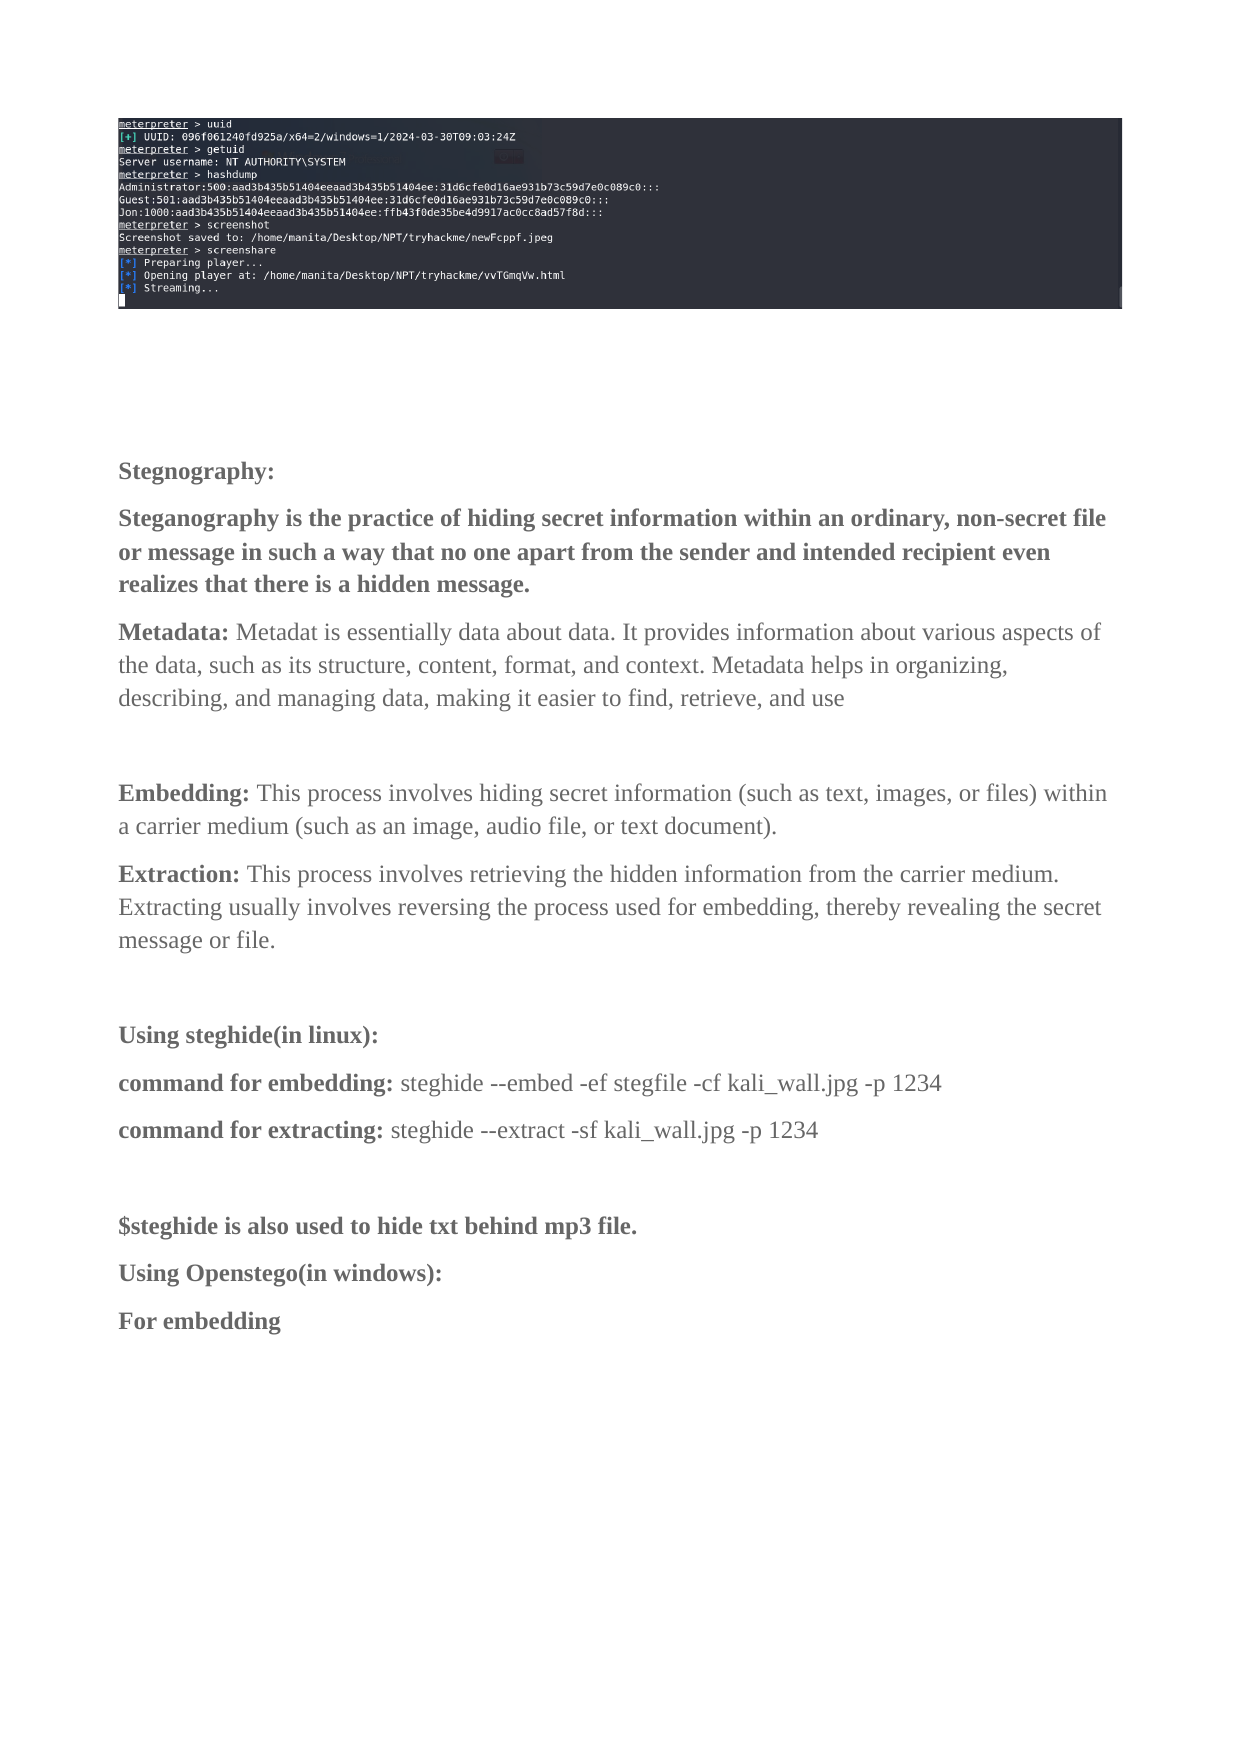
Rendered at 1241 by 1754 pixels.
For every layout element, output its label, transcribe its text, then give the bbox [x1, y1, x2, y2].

text command for extracting: steghide --extract -sf kali_wall.jpg -p 1234 [118, 1116, 1122, 1144]
text Extraction: This process involves retrieving the hidden information from the carrier medium. Extracting usually involves reversing the process used for embedding, thereby revealing the secret message or file. [118, 859, 1122, 954]
text For embedding [118, 1306, 1122, 1335]
text Embedding: This process involves hiding secret information (such as text, images, or files) within a carrier medium (such as an image, audio file, or text document). [118, 778, 1122, 840]
text Using Openstego(in windows): [118, 1258, 1122, 1287]
text $steghide is also used to hide txt behind mp3 file. [118, 1211, 1122, 1239]
text Steganography is the practice of hiding secret information within an ordinary, non-secret file or message in such a way that no one apart from the sender and intended recipient even realizes that there is a hidden message. [118, 503, 1122, 598]
text Metadata: Metadat is essentially data about data. It provides information about various aspects of the data, such as its structure, content, format, and context. Metadata helps in organizing, describing, and managing data, making it easier to find, retrieve, and use [118, 617, 1122, 712]
picture [118, 118, 1123, 309]
text Using steghide(in linux): [118, 1020, 1122, 1049]
text Stegnography: [118, 456, 1122, 485]
text command for embedding: steghide --embed -ef stegfile -cf kali_wall.jpg -p 1234 [118, 1068, 1122, 1097]
